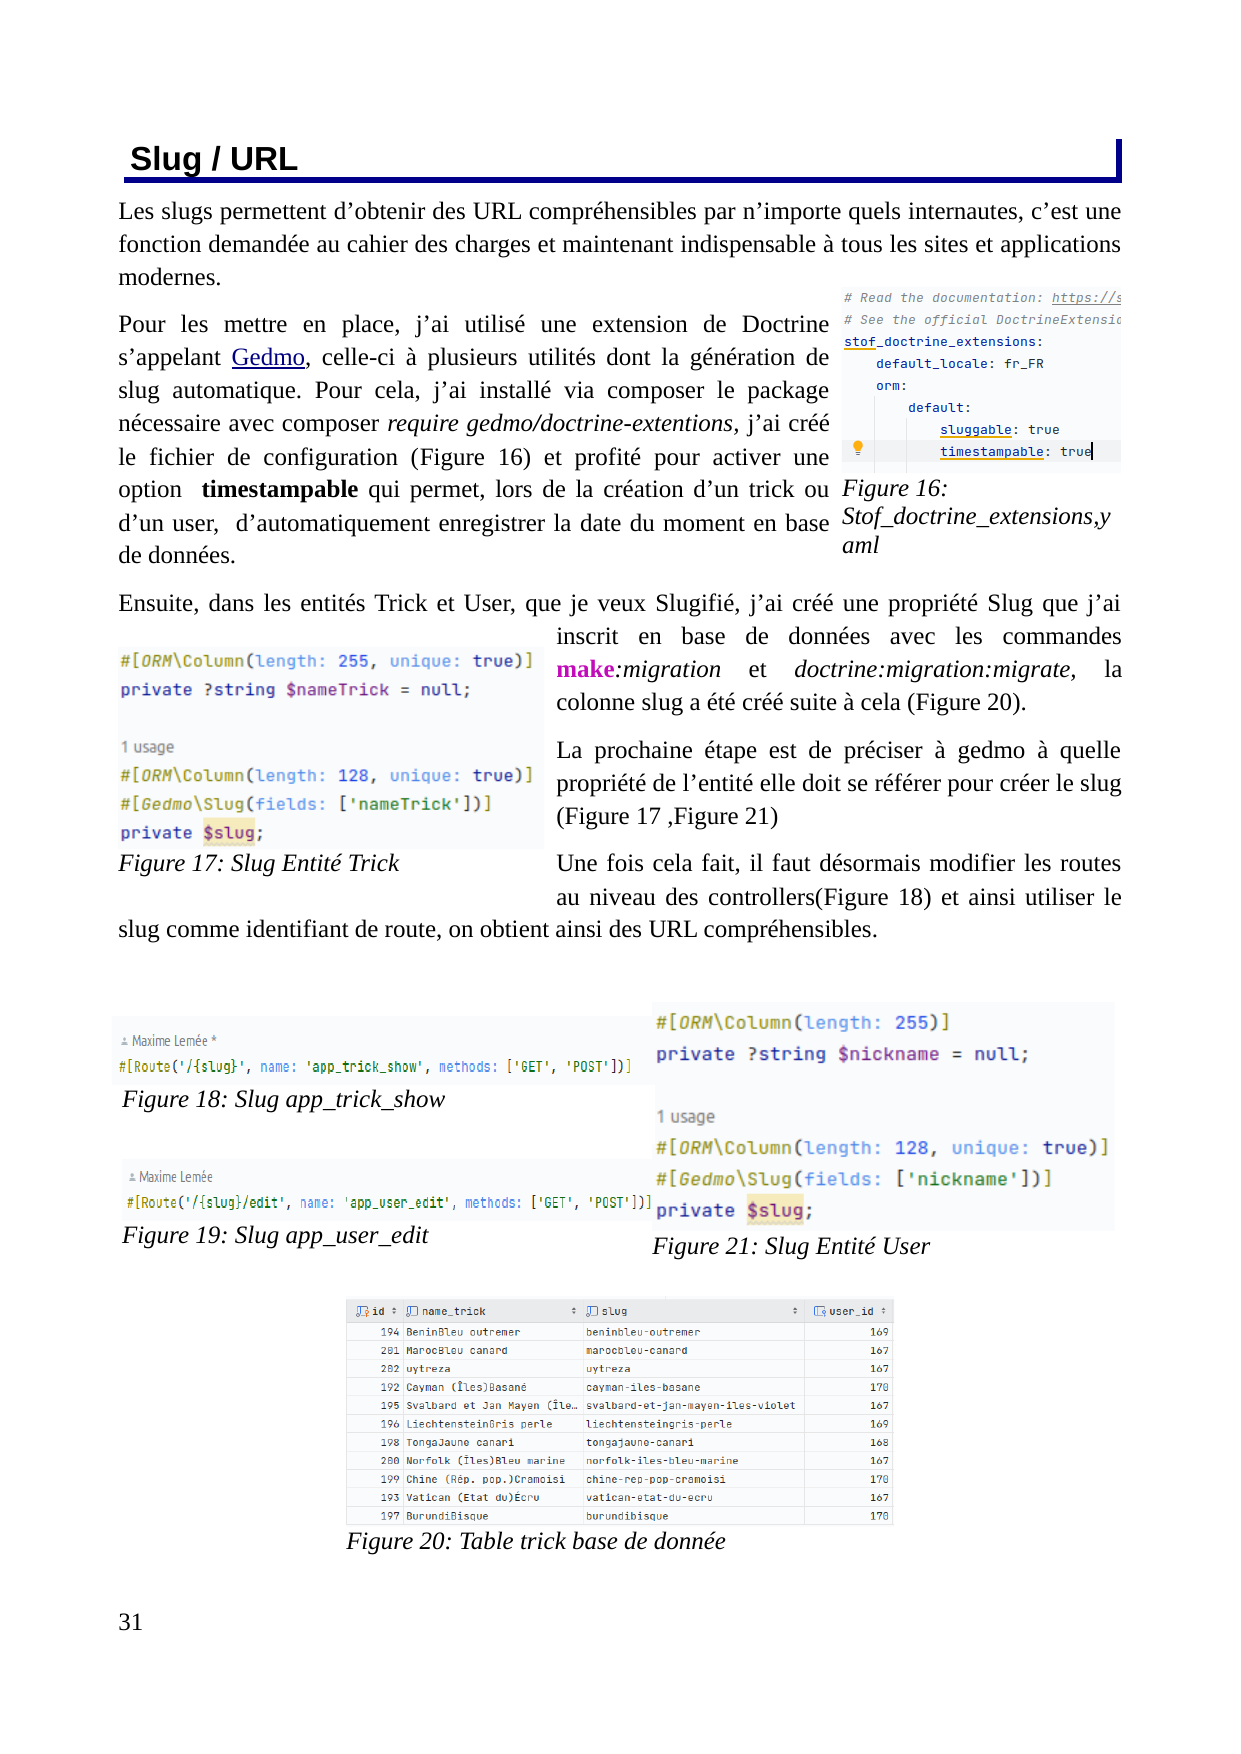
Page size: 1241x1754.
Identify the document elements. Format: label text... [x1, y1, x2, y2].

text Une fois cela fait, il faut désormais modifier les routes au niveau des controllers(Figure 18) et ainsi utiliser le slug comme identifiant de route, on obtient ainsi des URL compréhensibles. [118, 848, 1122, 943]
text Les slugs permettent d’obtenir des URL compréhensibles par n’importe quels internautes, c’est une fonction demandée au cahier des charges et maintenant indispensable à tous les sites et applications modernes. [118, 196, 1122, 291]
text Figure 19: Slug app_user_edit [122, 1221, 652, 1249]
subtitle Slug / URL [118, 139, 1116, 177]
picture [111, 1002, 1115, 1231]
text Figure 20: Table trick base de donnée [346, 1527, 894, 1555]
text La prochaine étape est de préciser à gedmo à quelle propriété de l’entité elle doit se référer pour créer le slug (Figure 17 ,Figure 21) [545, 735, 1122, 830]
text Pour les mettre en place, j’ai utilisé une extension de Doctrine s’appelant Gedmo, celle-ci à plusieurs utilités dont la génération de slug automatique. Pour cela, j’ai installé via composer le package nécessaire avec composer require gedmo/doctrine-extentions, j’ai créé le fichier de configuration (Figure 16) et profité pour activer une option timestampable qui permet, lors de la création d’un trick ou d’un user, d’automatiquement enregistrer la date du moment en base de données. [118, 309, 1122, 569]
text Figure 21: Slug Entité User [652, 1231, 1115, 1260]
picture [841, 287, 1121, 473]
text Figure 17: Slug Entité Trick [118, 849, 544, 877]
text Ensuite, dans les entités Trick et User, que je veux Slugifié, j’ai créé une propriété Slug que j’ai inscrit en base de données avec les commandes make:migration et doctrine:migration:migrate, la colonne slug a été créé suite à cela (Figure 20). [118, 588, 1122, 716]
text Figure 18: Slug app_trick_show [122, 1085, 655, 1113]
picture [118, 647, 545, 849]
text Figure 16: Stof_doctrine_extensions,yaml [842, 473, 1121, 559]
picture [346, 1296, 895, 1527]
